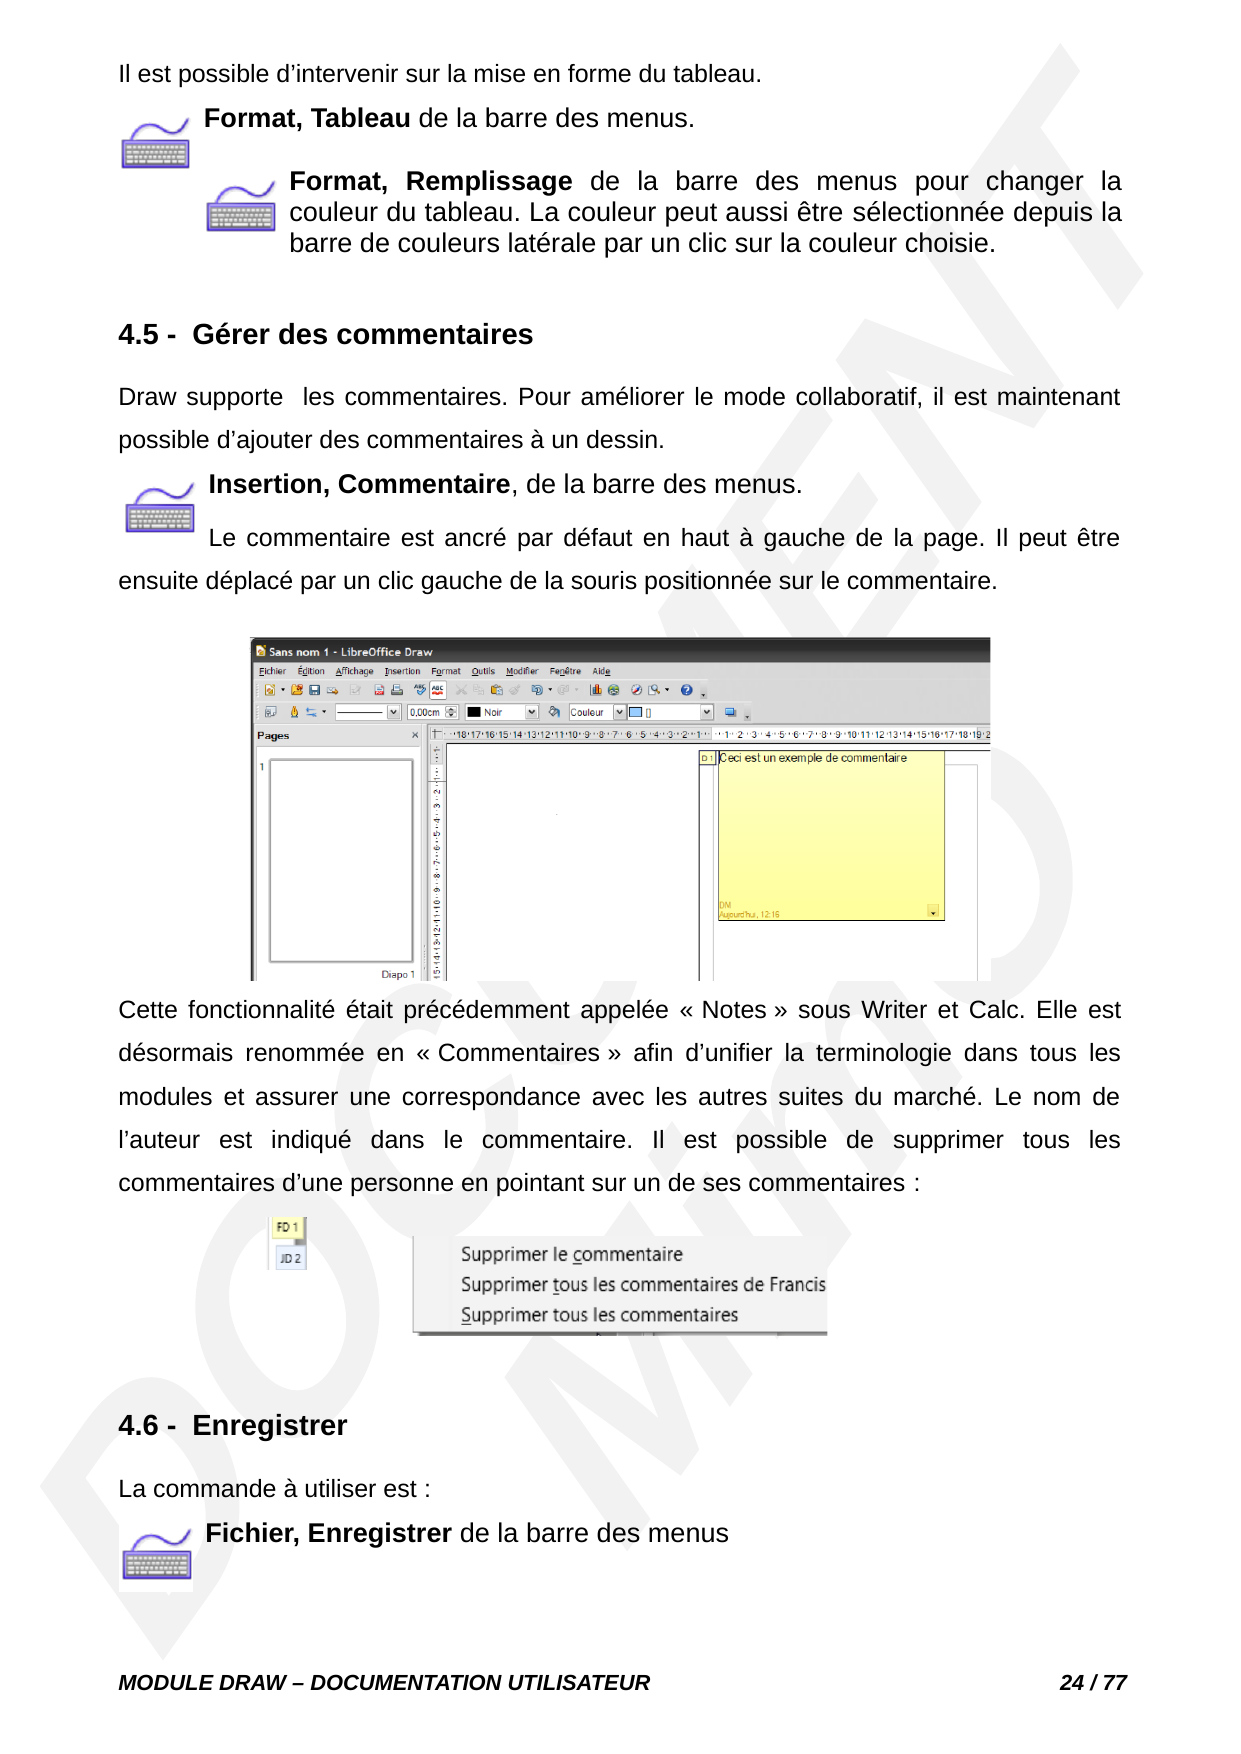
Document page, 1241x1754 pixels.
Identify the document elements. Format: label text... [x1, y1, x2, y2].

picture [249, 637, 991, 981]
text Insertion, Commentaire, de la barre des menus. [118, 468, 1122, 499]
text Le commentaire est ancré par défaut en haut à gauche de la page. Il peut être ensuite déplacé par un clic gauche de la souris positionnée sur le commentaire. [118, 523, 1122, 595]
text Format, Remplissage de la barre des menus pour changer la couleur du tableau. La couleur peut aussi être sélectionnée depuis la barre de couleurs latérale par un clic sur la couleur choisie. [118, 165, 1122, 258]
picture [118, 1517, 194, 1593]
text Il est possible d’intervenir sur la mise en forme du tableau. [118, 59, 1122, 88]
subtitle Gérer des commentaires [118, 317, 1122, 350]
text Fichier, Enregistrer de la barre des menus [194, 1517, 1122, 1548]
text Draw supporte les commentaires. Pour améliorer le mode collaboratif, il est maintenant possible d’ajouter des commentaires à un dessin. [118, 382, 1122, 454]
picture [265, 1217, 307, 1270]
text Cette fonctionnalité était précédemment appelée « Notes » sous Writer et Calc. Elle est désormais renommée en « Commentaires » afin d’unifier la terminologie dans tous les modules et assurer une correspondance avec les autres suites du marché. Le nom de l’auteur est indiqué dans le commentaire. Il est possible de supprimer tous les commentaires d’une personne en pointant sur un de ses commentaires : [118, 633, 1122, 1196]
text Format, Tableau de la barre des menus. [118, 102, 1122, 133]
picture [121, 471, 197, 546]
picture [117, 107, 192, 182]
picture [412, 1236, 828, 1336]
picture [202, 169, 278, 245]
subtitle Enregistrer [118, 1408, 1122, 1442]
text La commande à utiliser est : [118, 1474, 1122, 1502]
